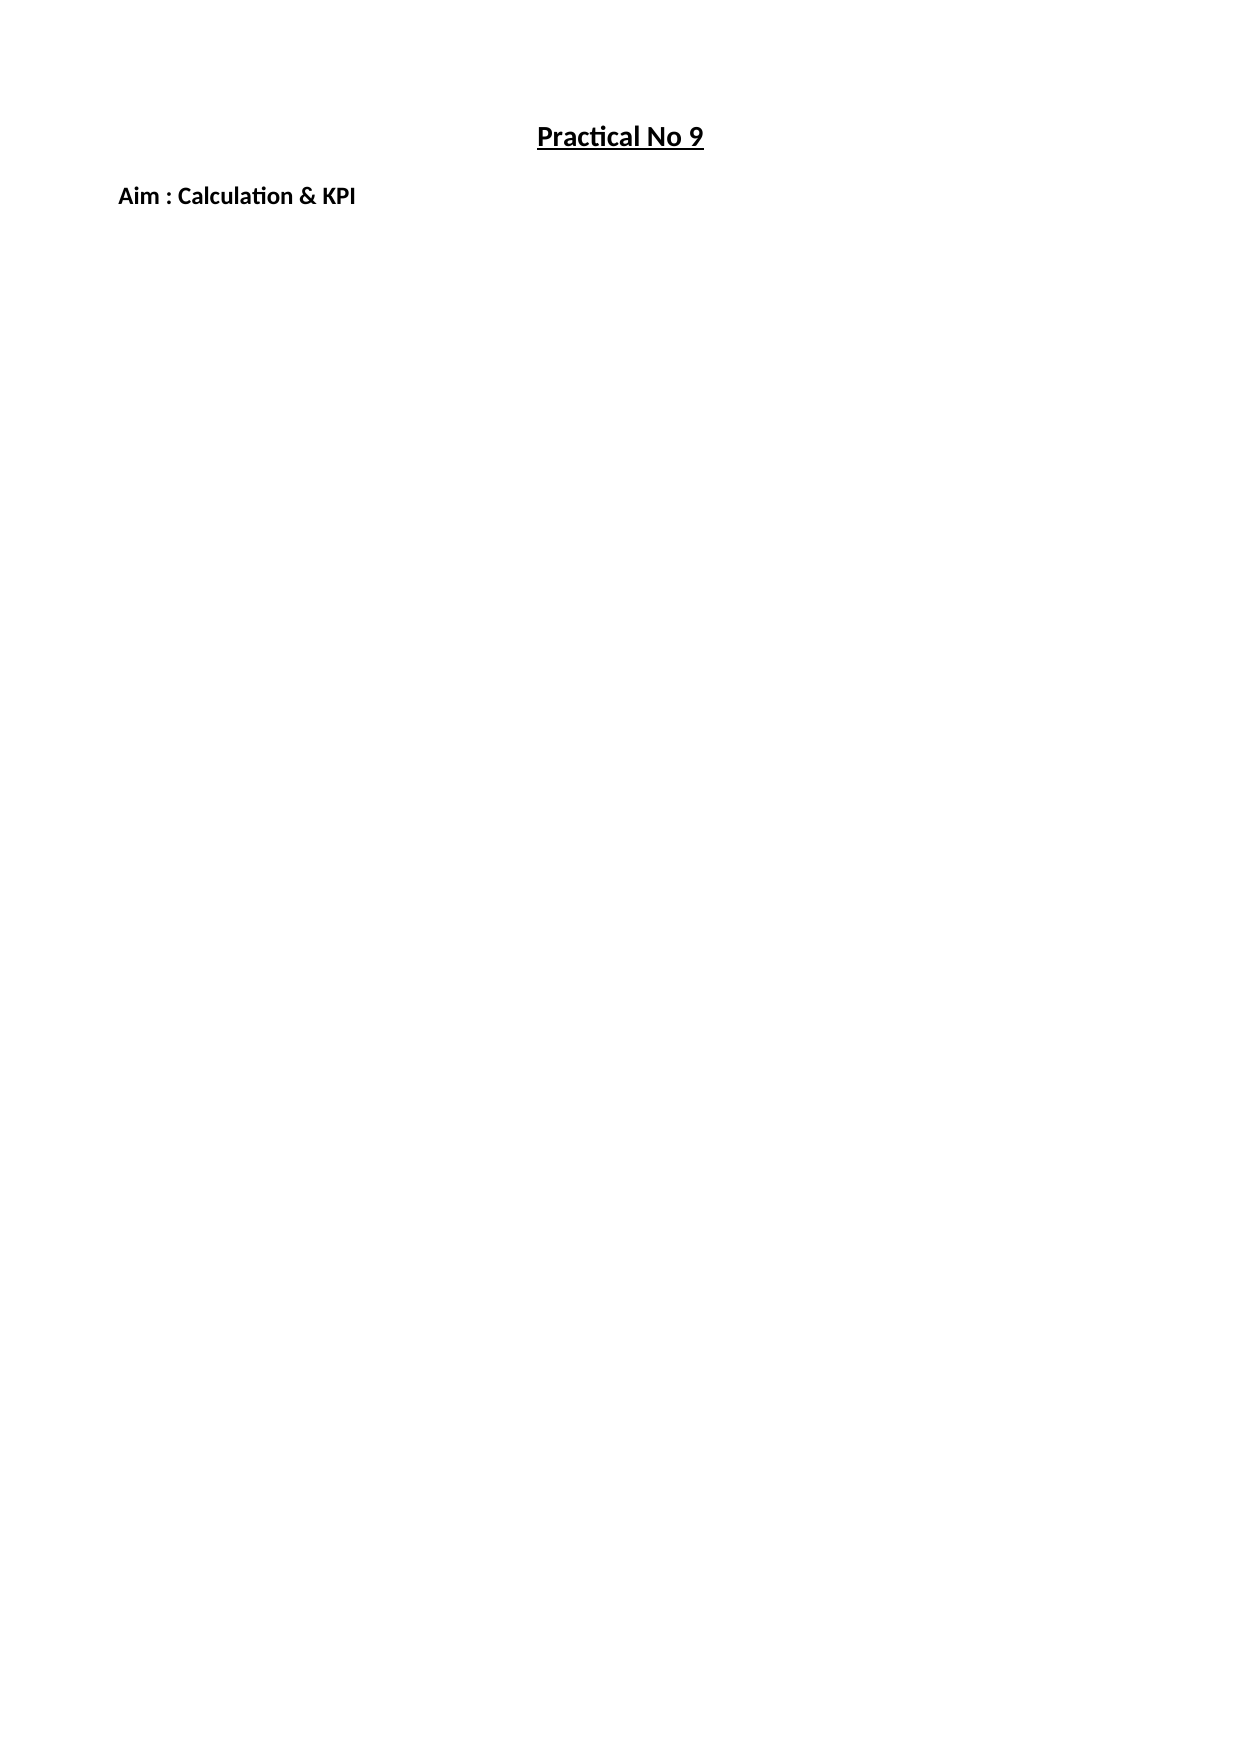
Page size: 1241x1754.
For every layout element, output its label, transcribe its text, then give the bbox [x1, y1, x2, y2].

text Practical No 9 [118, 118, 1122, 154]
text Aim : Calculation & KPI [118, 180, 1122, 210]
